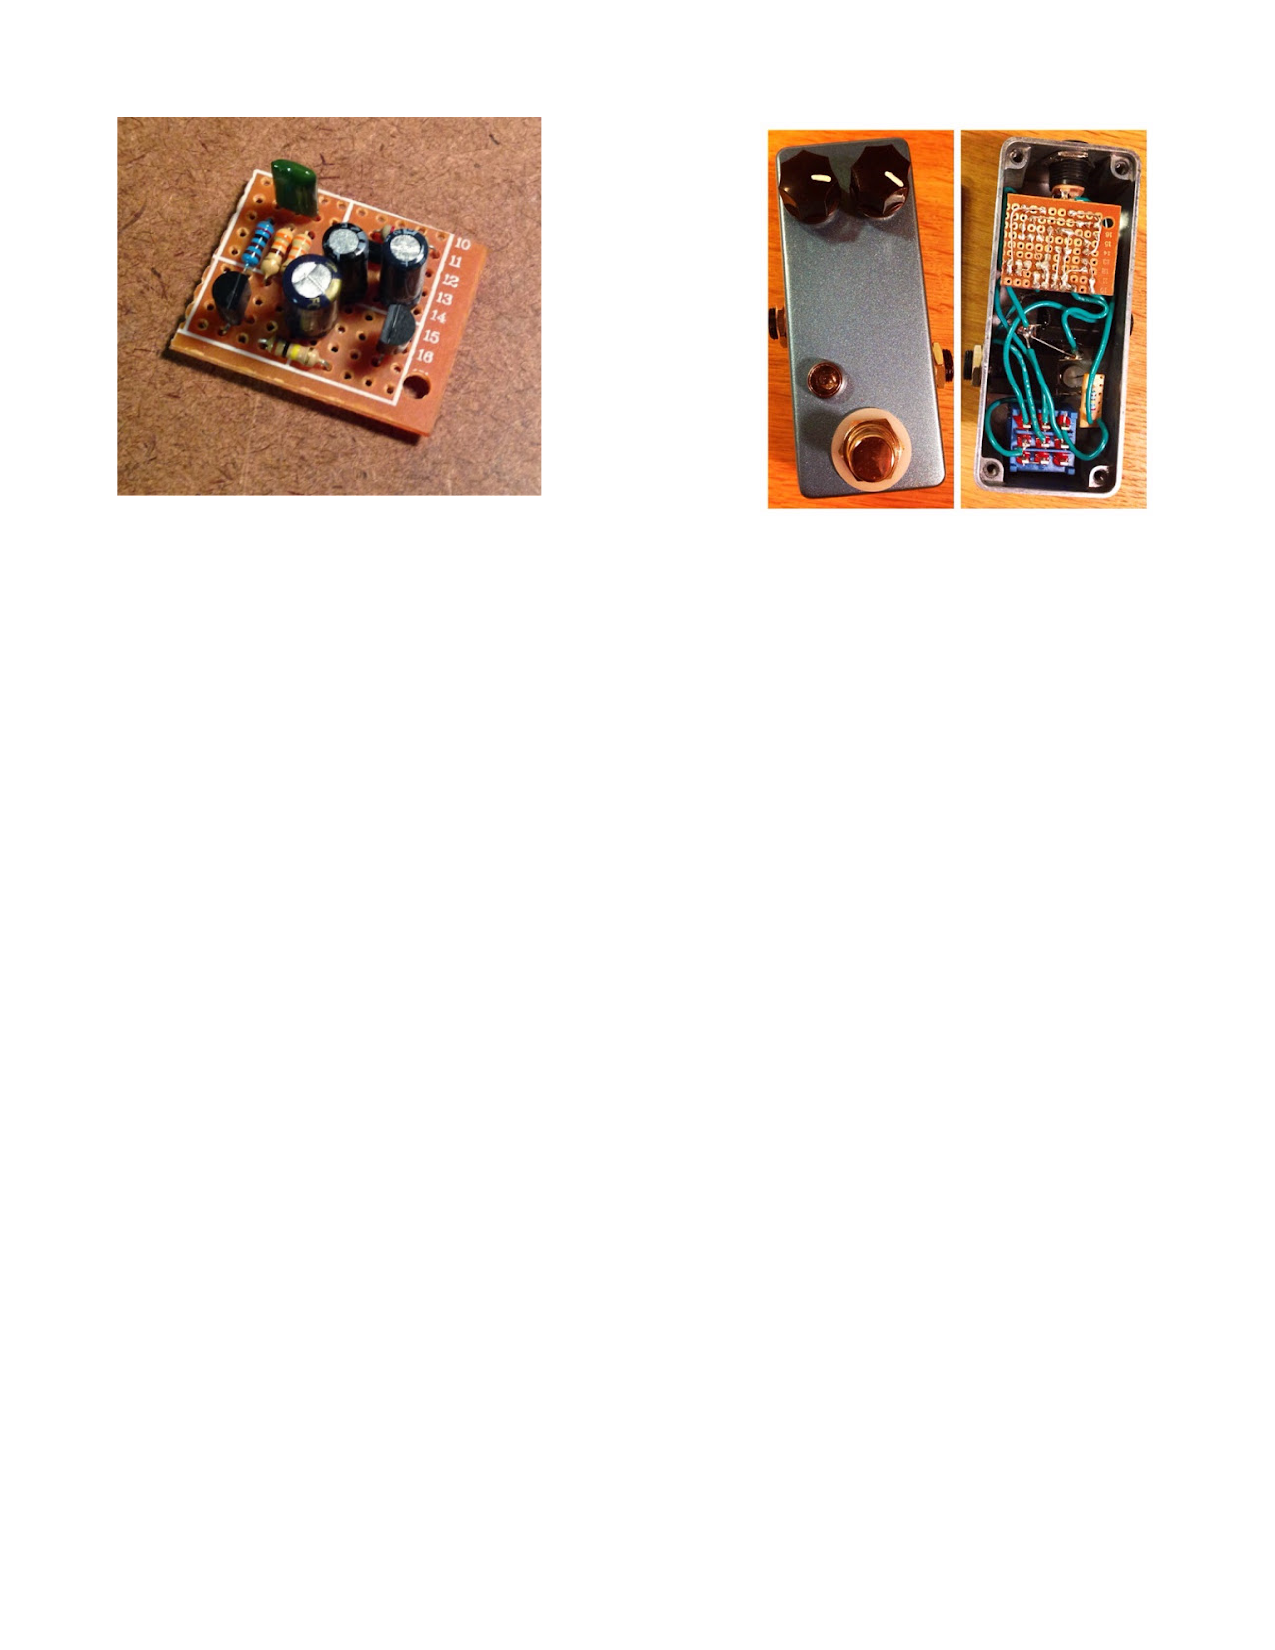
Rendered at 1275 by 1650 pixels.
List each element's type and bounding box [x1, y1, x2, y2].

picture [117, 117, 542, 496]
picture [760, 122, 1154, 516]
